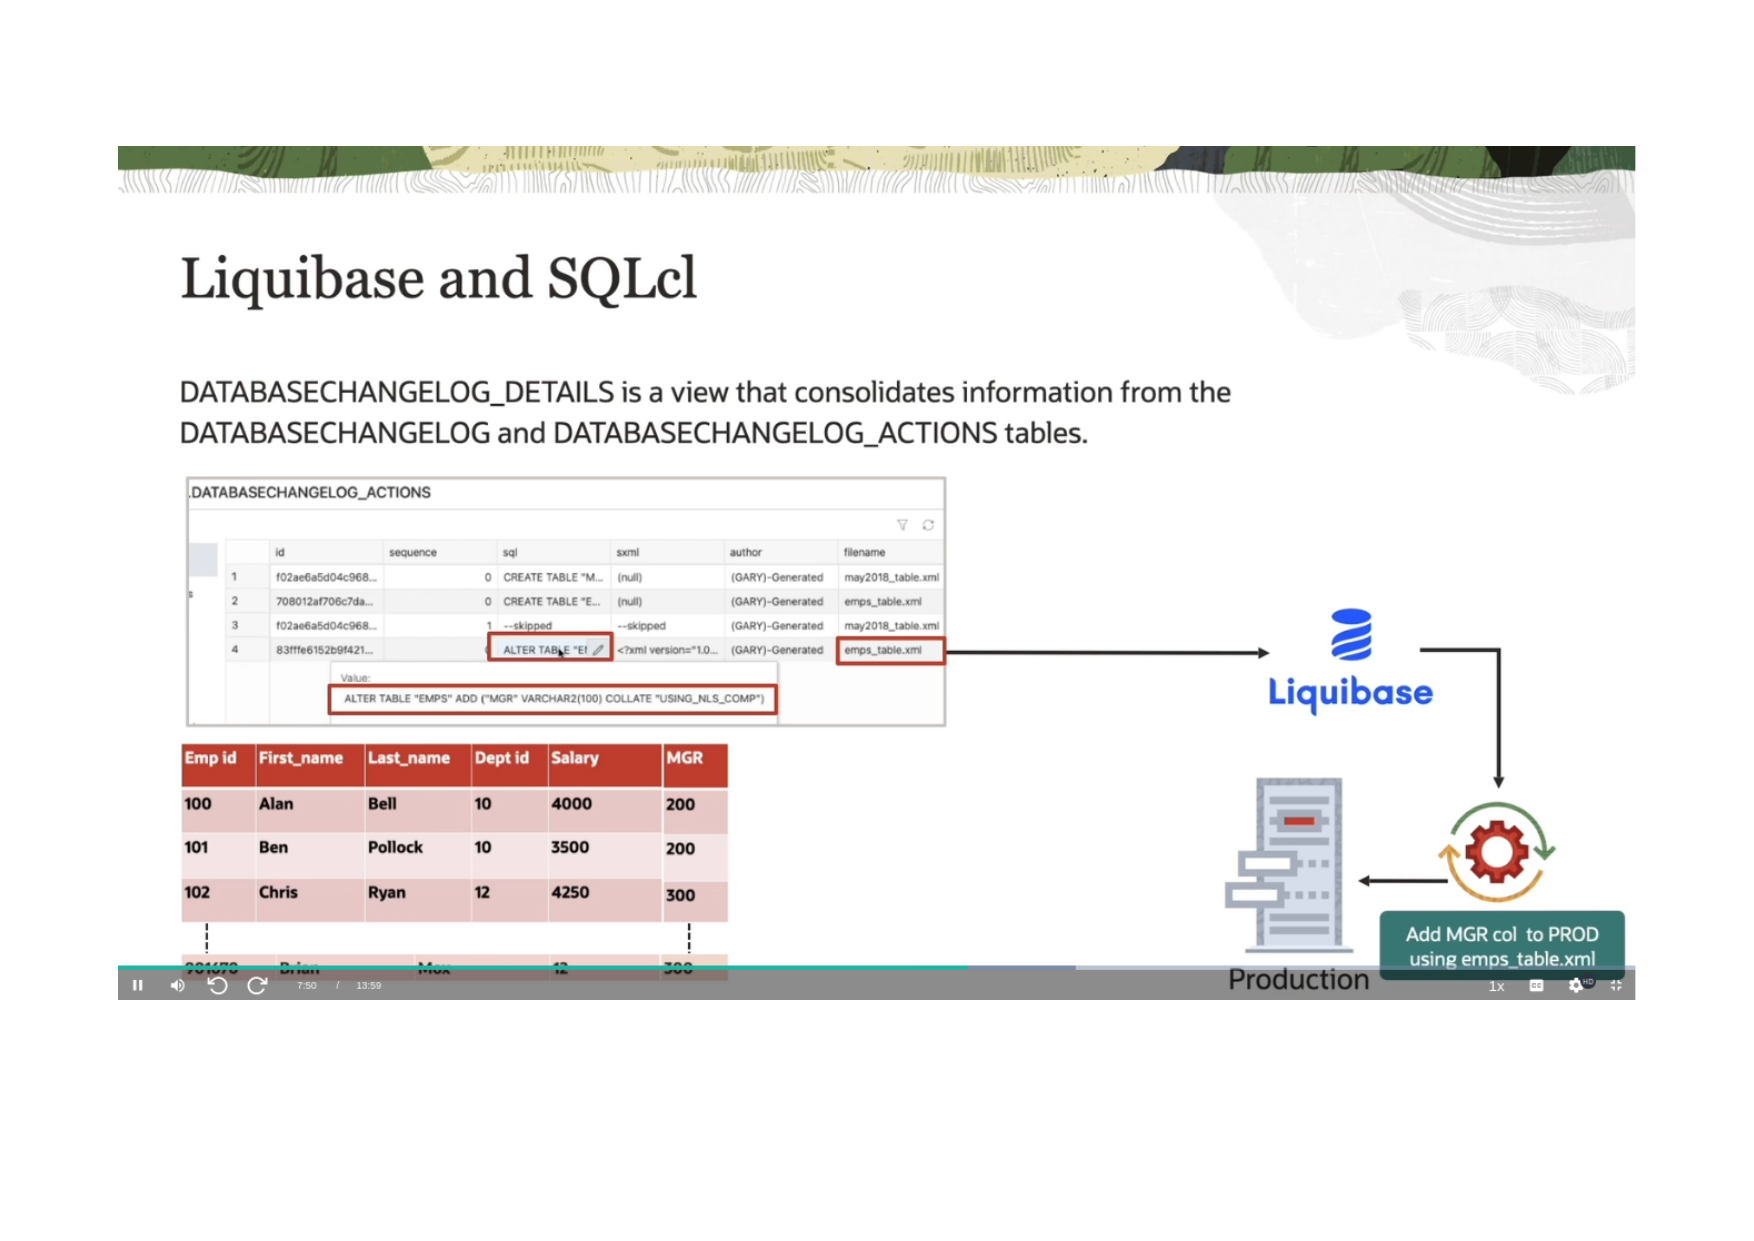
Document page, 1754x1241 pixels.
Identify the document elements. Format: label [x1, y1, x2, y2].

picture [118, 146, 1636, 1000]
